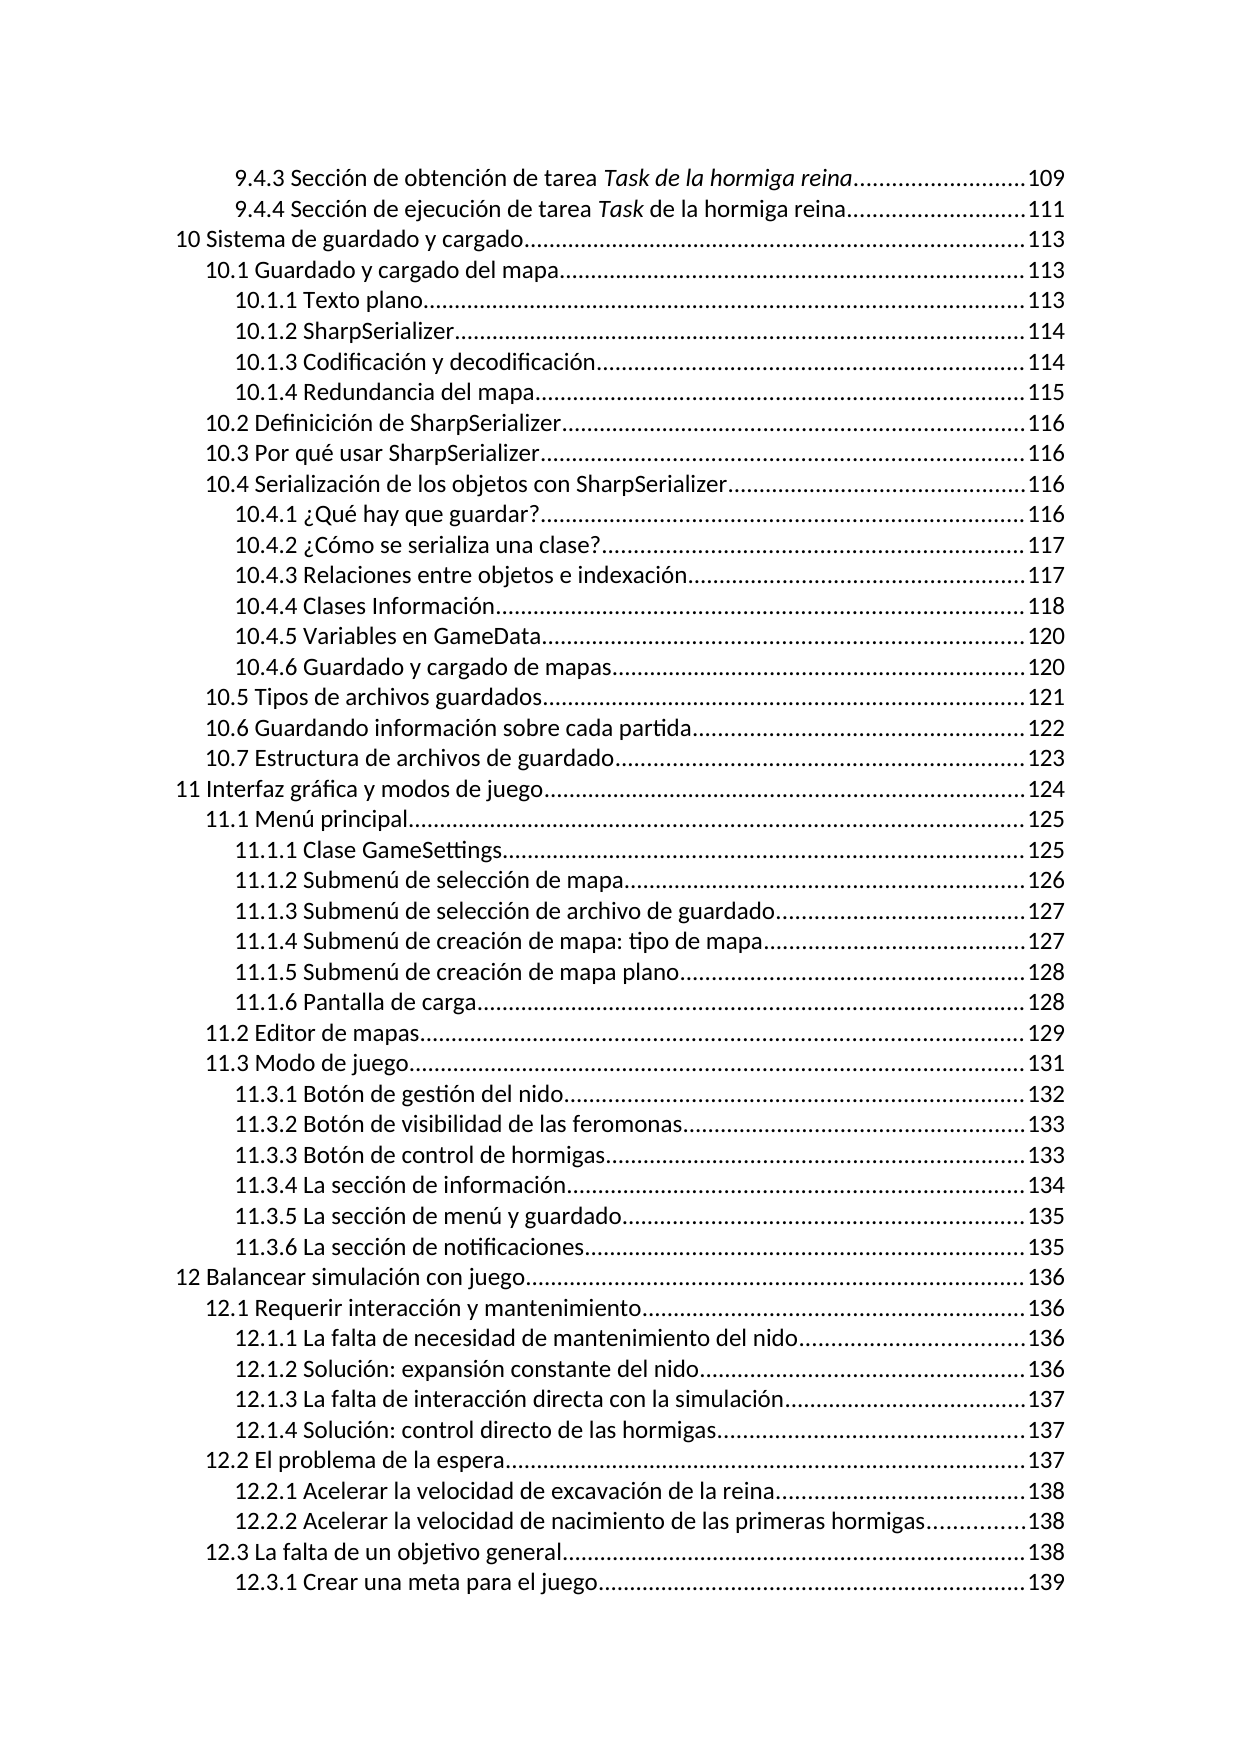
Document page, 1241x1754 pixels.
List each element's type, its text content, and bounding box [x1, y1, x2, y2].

text 9.4.4 Sección de ejecución de tarea Task de la hormiga reina 111 [234, 193, 1065, 223]
text 11.1.4 Submenú de creación de mapa: tipo de mapa 127 [234, 926, 1065, 956]
text 11.3.5 La sección de menú y guardado 135 [234, 1200, 1065, 1231]
text 10 Sistema de guardado y cargado 113 [175, 223, 1065, 254]
text 11.3.4 La sección de información 134 [234, 1170, 1065, 1200]
text 11.1.1 Clase GameSettings 125 [234, 834, 1065, 864]
text 12.2.1 Acelerar la velocidad de excavación de la reina 138 [234, 1475, 1065, 1505]
text 11.2 Editor de mapas 129 [204, 1017, 1065, 1048]
text 10.4.3 Relaciones entre objetos e indexación 117 [234, 559, 1065, 590]
text 11.1 Menú principal 125 [204, 803, 1065, 834]
text 12 Balancear simulación con juego 136 [175, 1261, 1065, 1292]
text 10.4.6 Guardado y cargado de mapas 120 [234, 651, 1065, 681]
text 10.7 Estructura de archivos de guardado 123 [204, 742, 1065, 773]
text 10.4.1 ¿Qué hay que guardar? 116 [234, 498, 1065, 529]
text 12.2 El problema de la espera 137 [204, 1444, 1065, 1475]
text 12.1.1 La falta de necesidad de mantenimiento del nido 136 [234, 1322, 1065, 1353]
text 11.3 Modo de juego 131 [204, 1048, 1065, 1078]
text 10.4 Serialización de los objetos con SharpSerializer 116 [204, 468, 1065, 498]
text 12.1.2 Solución: expansión constante del nido 136 [234, 1353, 1065, 1383]
text 10.1.1 Texto plano 113 [234, 284, 1065, 315]
text 12.2.2 Acelerar la velocidad de nacimiento de las primeras hormigas 138 [234, 1505, 1065, 1536]
text 9.4.3 Sección de obtención de tarea Task de la hormiga reina 109 [234, 162, 1065, 193]
text 12.3 La falta de un objetivo general 138 [204, 1536, 1065, 1566]
text 10.2 Definicición de SharpSerializer 116 [204, 407, 1065, 437]
text 11.1.2 Submenú de selección de mapa 126 [234, 864, 1065, 895]
text 11.3.6 La sección de notificaciones 135 [234, 1231, 1065, 1261]
text 10.5 Tipos de archivos guardados 121 [204, 681, 1065, 712]
text 10.4.2 ¿Cómo se serializa una clase? 117 [234, 529, 1065, 559]
text 11.3.1 Botón de gestión del nido 132 [234, 1078, 1065, 1109]
text 10.4.4 Clases Información 118 [234, 590, 1065, 620]
text 12.1 Requerir interacción y mantenimiento 136 [204, 1292, 1065, 1322]
text 10.3 Por qué usar SharpSerializer 116 [204, 437, 1065, 468]
text 11 Interfaz gráfica y modos de juego 124 [175, 773, 1065, 803]
text 12.1.4 Solución: control directo de las hormigas 137 [234, 1414, 1065, 1444]
text 10.4.5 Variables en GameData 120 [234, 620, 1065, 651]
text 11.1.3 Submenú de selección de archivo de guardado 127 [234, 895, 1065, 926]
text 11.1.6 Pantalla de carga 128 [234, 987, 1065, 1017]
text 11.3.3 Botón de control de hormigas 133 [234, 1139, 1065, 1170]
text 12.3.1 Crear una meta para el juego 139 [234, 1566, 1065, 1597]
text 10.1 Guardado y cargado del mapa 113 [204, 254, 1065, 284]
text 11.3.2 Botón de visibilidad de las feromonas 133 [234, 1109, 1065, 1139]
text 10.1.3 Codificación y decodificación 114 [234, 346, 1065, 376]
text 12.1.3 La falta de interacción directa con la simulación 137 [234, 1383, 1065, 1414]
text 10.1.2 SharpSerializer 114 [234, 315, 1065, 346]
text 11.1.5 Submenú de creación de mapa plano 128 [234, 956, 1065, 987]
text 10.1.4 Redundancia del mapa 115 [234, 376, 1065, 407]
text 10.6 Guardando información sobre cada partida 122 [204, 712, 1065, 742]
